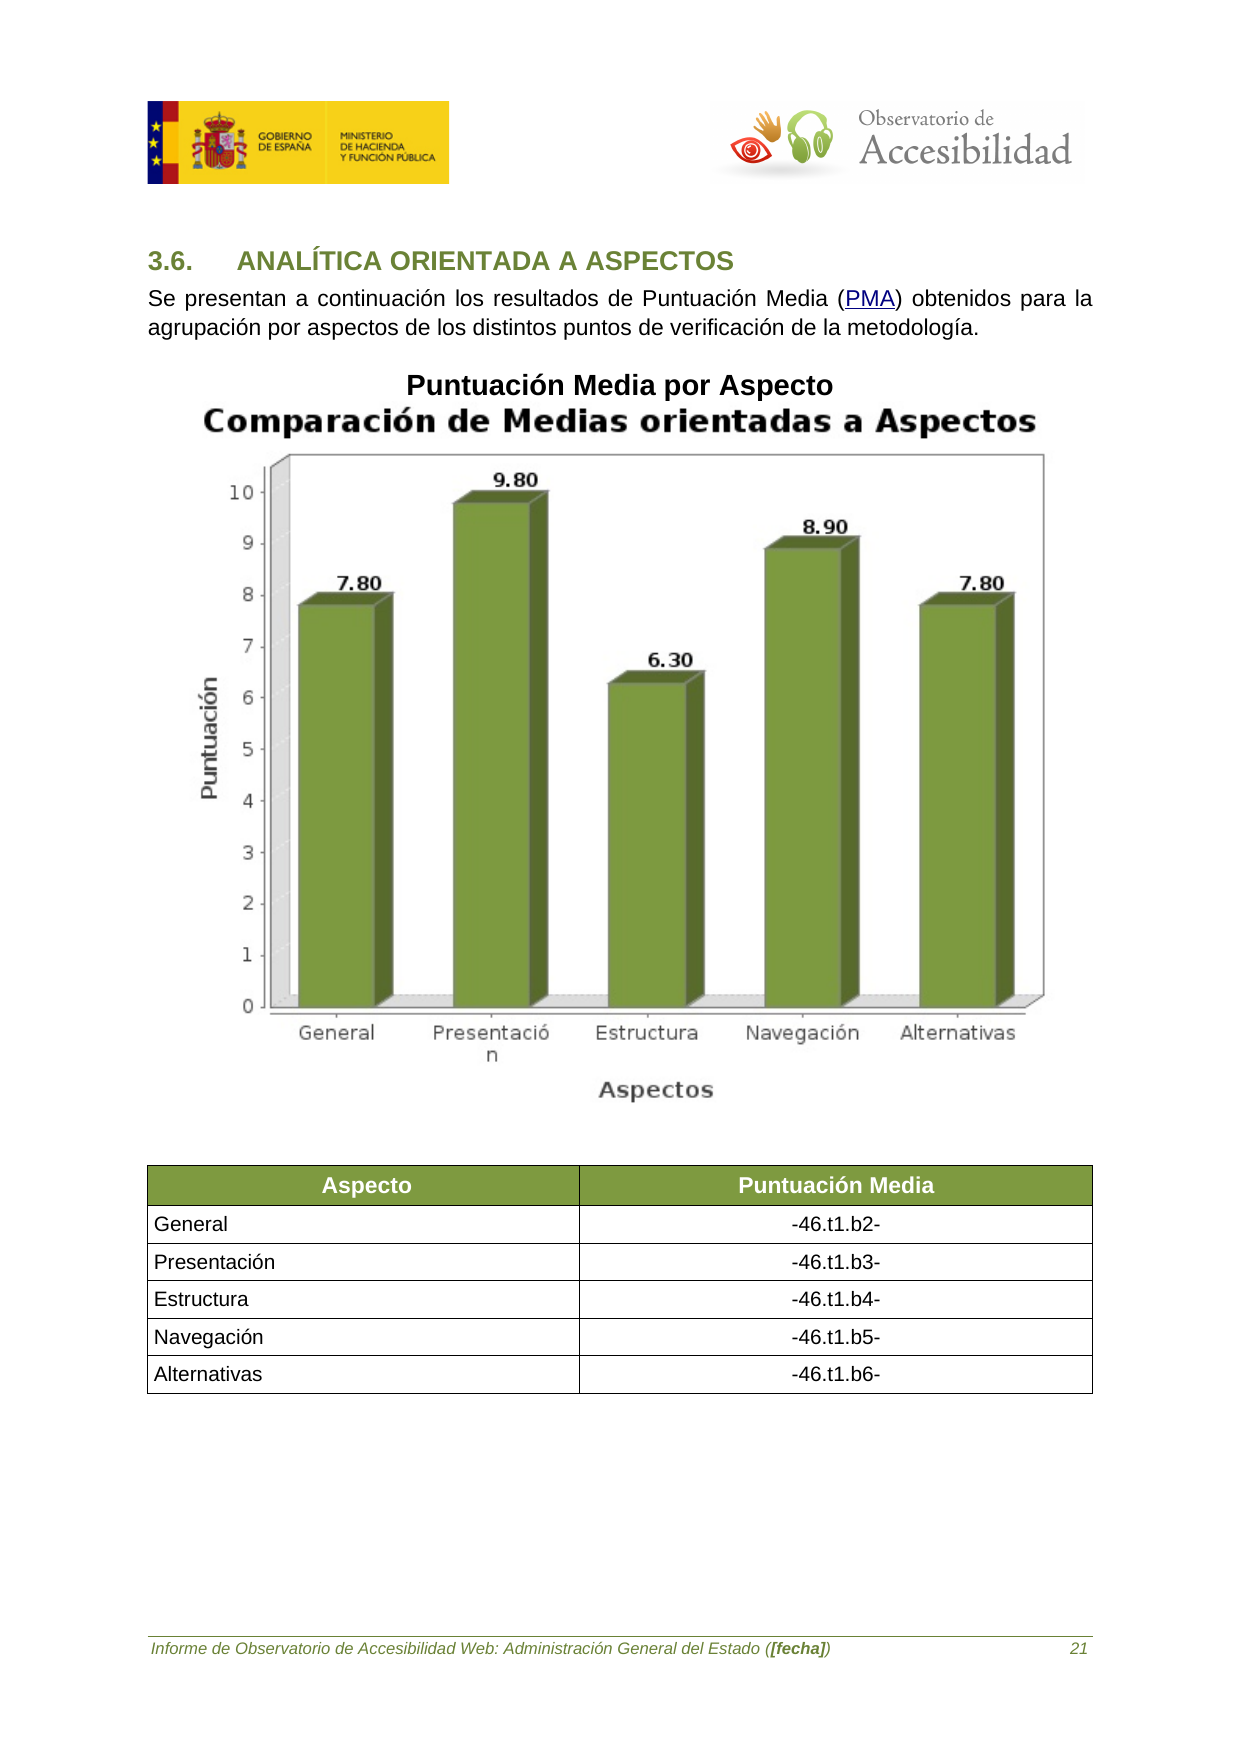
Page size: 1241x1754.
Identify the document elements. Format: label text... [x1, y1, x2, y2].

table_cell -46.t1.b5- [580, 1319, 1092, 1355]
table_cell -46.t1.b6- [580, 1356, 1092, 1392]
table_header Puntuación Media [580, 1166, 1092, 1205]
table_cell General [148, 1206, 579, 1242]
table_header Aspecto [148, 1166, 579, 1205]
picture [178, 401, 1062, 1112]
text Se presentan a continuación los resultados de Puntuación Media (PMA) obtenidos para la agrupación por aspectos de los distintos puntos de verificación de la metodología. [148, 285, 1092, 341]
subtitle Analítica orientada a aspectos [148, 245, 1092, 276]
table_cell Navegación [148, 1319, 579, 1355]
picture [147, 101, 450, 184]
table_cell -46.t1.b2- [580, 1206, 1092, 1242]
table_cell -46.t1.b3- [580, 1244, 1092, 1280]
text Puntuación Media por Aspecto [148, 368, 1092, 402]
table_cell Presentación [148, 1244, 579, 1280]
table_cell Estructura [148, 1281, 579, 1317]
table_cell Alternativas [148, 1356, 579, 1392]
picture [710, 101, 1086, 184]
table_cell -46.t1.b4- [580, 1281, 1092, 1317]
